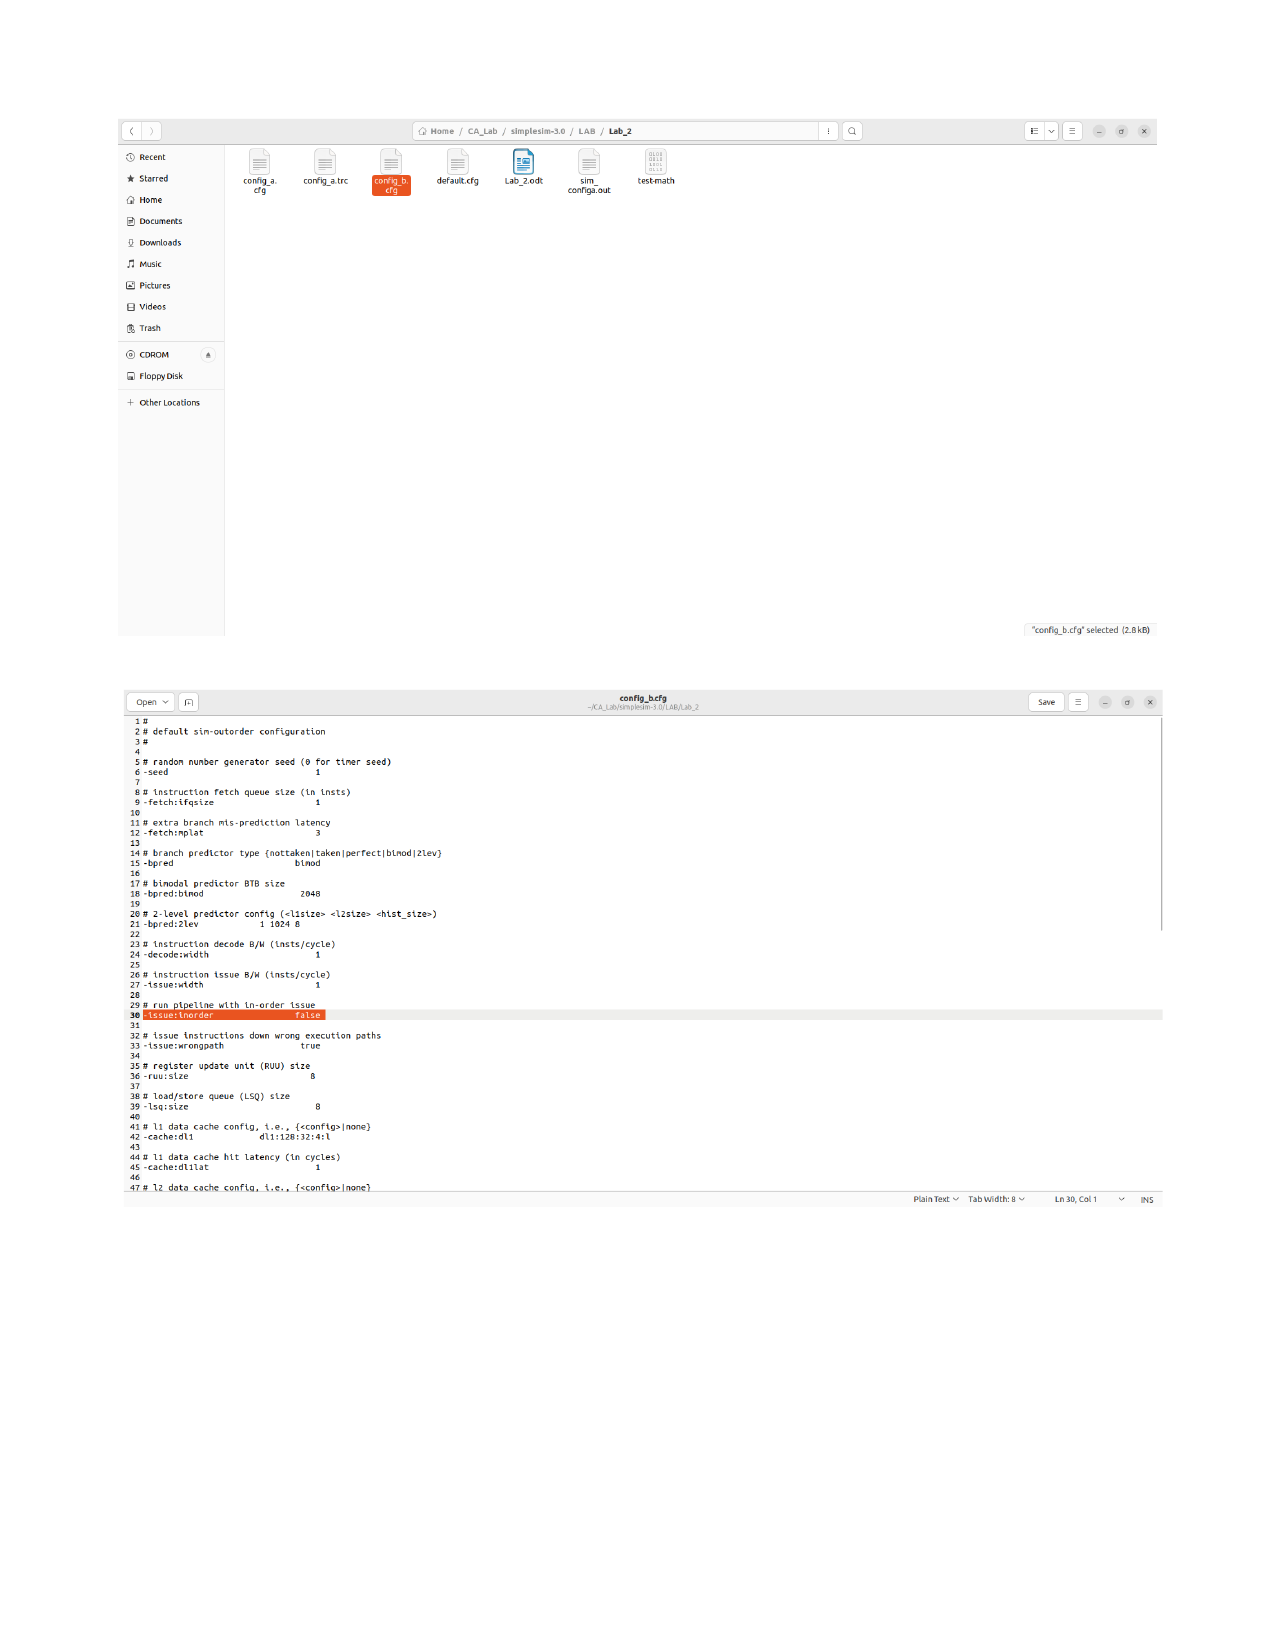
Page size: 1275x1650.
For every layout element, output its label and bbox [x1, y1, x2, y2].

picture [118, 118, 1157, 636]
picture [123, 689, 1163, 1207]
